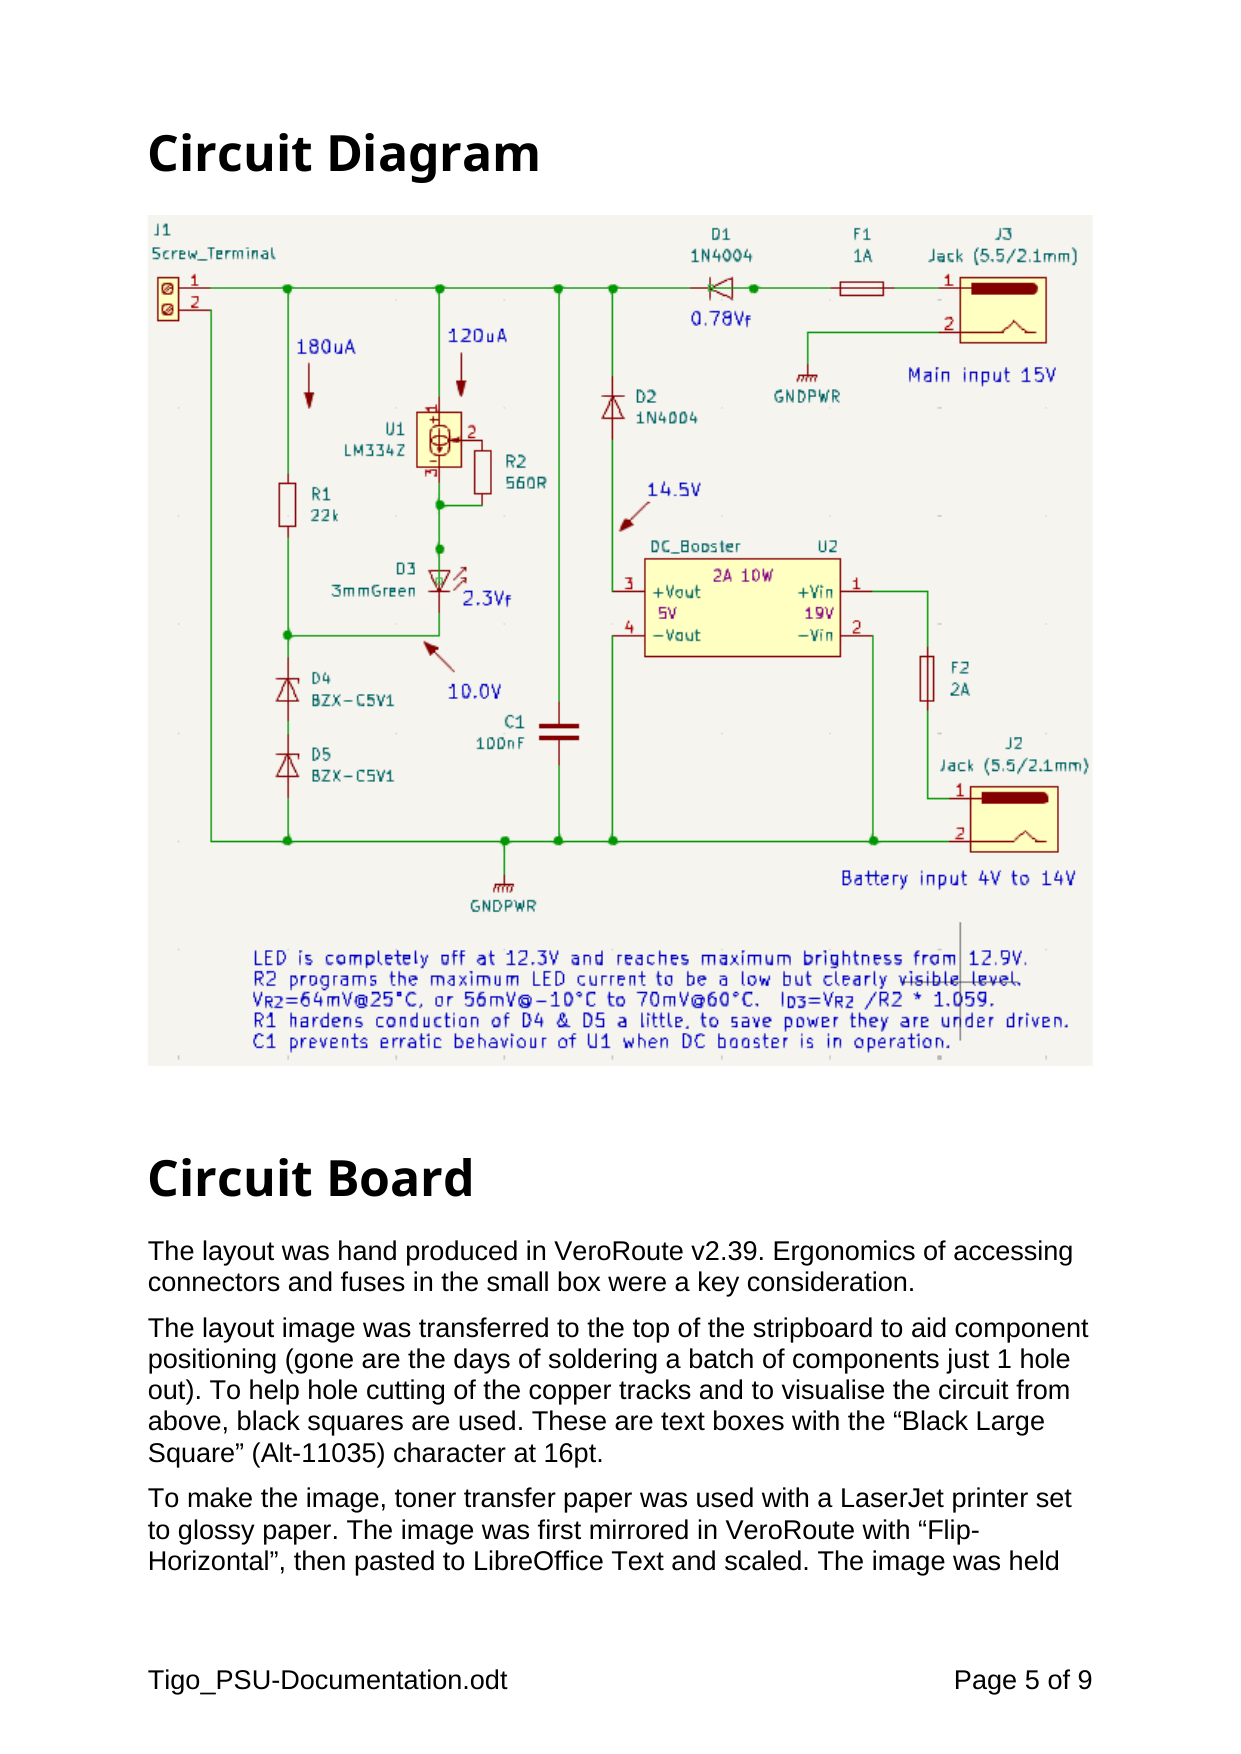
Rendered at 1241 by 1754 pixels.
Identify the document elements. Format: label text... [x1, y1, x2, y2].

text The layout image was transferred to the top of the stripboard to aid component positioning (gone are the days of soldering a batch of components just 1 hole out). To help hole cutting of the copper tracks and to visualise the circuit from above, black squares are used. These are text boxes with the “Black Large Square” (Alt-11035) character at 16pt. [148, 1312, 1093, 1468]
text The layout was hand produced in VeroRoute v2.39. Ergonomics of accessing connectors and fuses in the small box were a key consideration. [148, 1234, 1093, 1297]
text To make the image, toner transfer paper was used with a LaserJet printer set to glossy paper. The image was first mirrored in VeroRoute with “Flip-Horizontal”, then pasted to LibreOffice Text and scaled. The image was held [148, 1482, 1093, 1576]
picture [147, 215, 1093, 1066]
subtitle Circuit Board [148, 1143, 1093, 1211]
subtitle Circuit Diagram [148, 118, 1093, 186]
